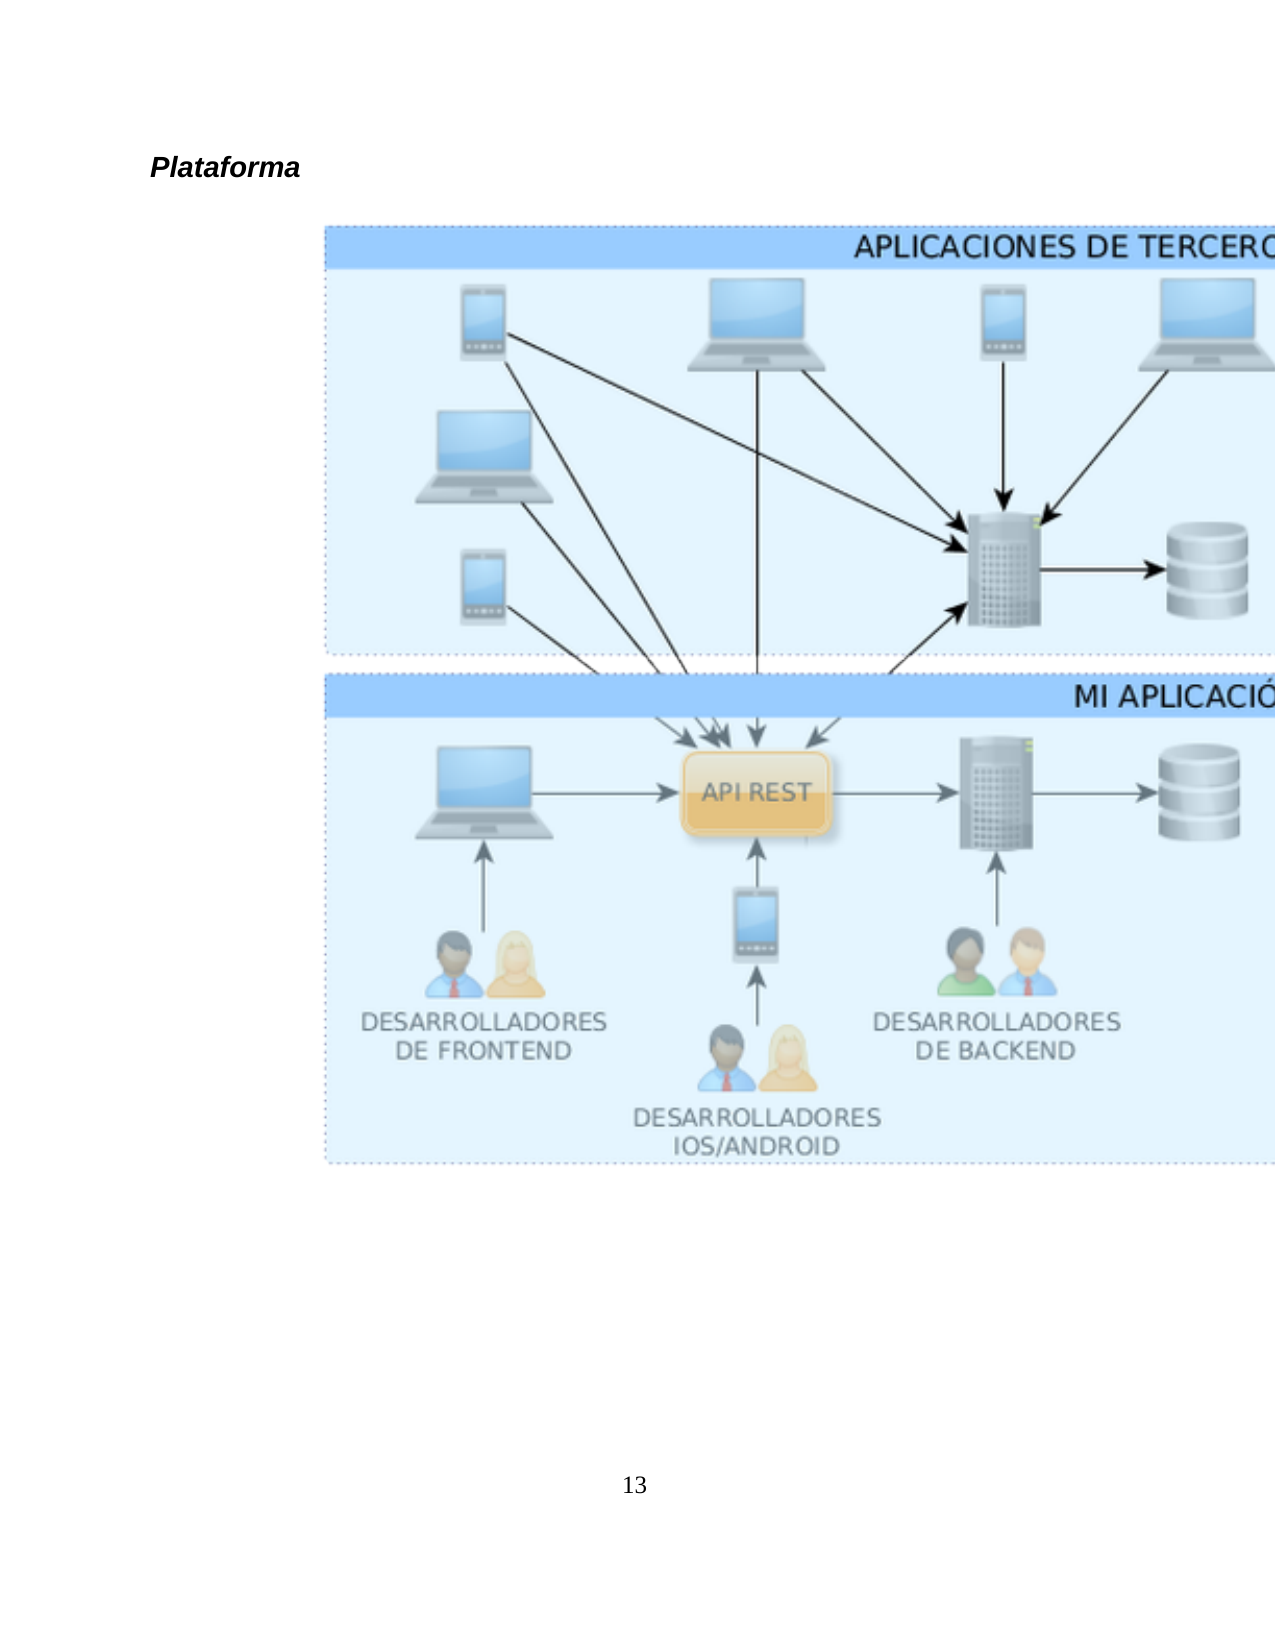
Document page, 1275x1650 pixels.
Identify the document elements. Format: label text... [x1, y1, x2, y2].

picture [150, 196, 1275, 1196]
subtitle Plataforma [150, 150, 1125, 183]
